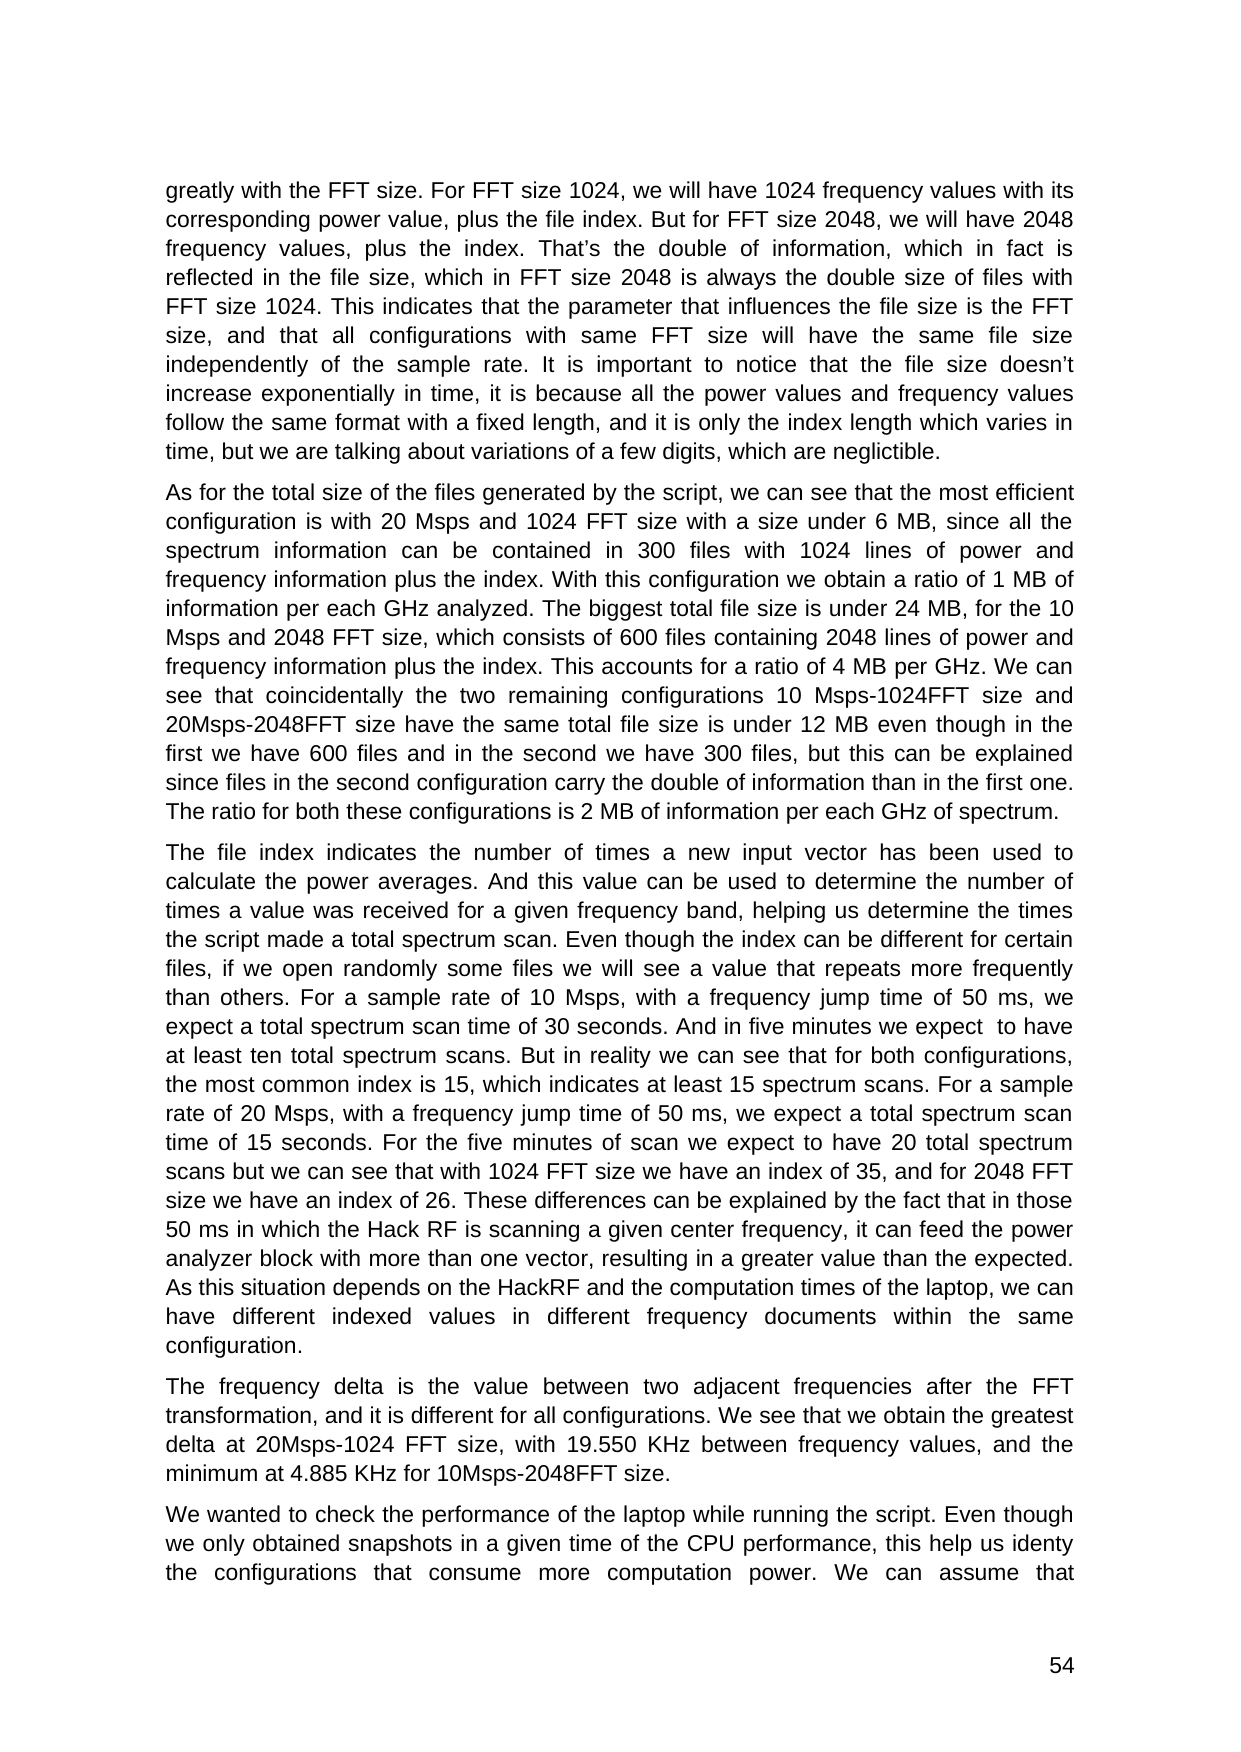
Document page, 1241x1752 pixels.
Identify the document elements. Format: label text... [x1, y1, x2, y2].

text greatly with the FFT size. For FFT size 1024, we will have 1024 frequency values with its corresponding power value, plus the file index. But for FFT size 2048, we will have 2048 frequency values, plus the index. That’s the double of information, which in fact is reflected in the file size, which in FFT size 2048 is always the double size of files with FFT size 1024. This indicates that the parameter that influences the file size is the FFT size, and that all configurations with same FFT size will have the same file size independently of the sample rate. It is important to notice that the file size doesn’t increase exponentially in time, it is because all the power values and frequency values follow the same format with a fixed length, and it is only the index length which varies in time, but we are talking about variations of a few digits, which are neglictible. [165, 177, 1075, 464]
text We wanted to check the performance of the laptop while running the script. Even though we only obtained snapshots in a given time of the CPU performance, this help us identy the configurations that consume more computation power. We can assume that [165, 1501, 1075, 1586]
text The file index indicates the number of times a new input vector has been used to calculate the power averages. And this value can be used to determine the number of times a value was received for a given frequency band, helping us determine the times the script made a total spectrum scan. Even though the index can be different for certain files, if we open randomly some files we will see a value that repeats more frequently than others. For a sample rate of 10 Msps, with a frequency jump time of 50 ms, we expect a total spectrum scan time of 30 seconds. And in five minutes we expect to have at least ten total spectrum scans. But in reality we can see that for both configurations, the most common index is 15, which indicates at least 15 spectrum scans. For a sample rate of 20 Msps, with a frequency jump time of 50 ms, we expect a total spectrum scan time of 15 seconds. For the five minutes of scan we expect to have 20 total spectrum scans but we can see that with 1024 FFT size we have an index of 35, and for 2048 FFT size we have an index of 26. These differences can be explained by the fact that in those 50 ms in which the Hack RF is scanning a given center frequency, it can feed the power analyzer block with more than one vector, resulting in a greater value than the expected. As this situation depends on the HackRF and the computation times of the laptop, we can have different indexed values in different frequency documents within the same configuration. [165, 839, 1075, 1358]
text As for the total size of the files generated by the script, we can see that the most efficient configuration is with 20 Msps and 1024 FFT size with a size under 6 MB, since all the spectrum information can be contained in 300 files with 1024 lines of power and frequency information plus the index. With this configuration we obtain a ratio of 1 MB of information per each GHz analyzed. The biggest total file size is under 24 MB, for the 10 Msps and 2048 FFT size, which consists of 600 files containing 2048 lines of power and frequency information plus the index. This accounts for a ratio of 4 MB per GHz. We can see that coincidentally the two remaining configurations 10 Msps-1024FFT size and 20Msps-2048FFT size have the same total file size is under 12 MB even though in the first we have 600 files and in the second we have 300 files, but this can be explained since files in the second configuration carry the double of information than in the first one. The ratio for both these configurations is 2 MB of information per each GHz of spectrum. [165, 479, 1075, 824]
text The frequency delta is the value between two adjacent frequencies after the FFT transformation, and it is different for all configurations. We see that we obtain the greatest delta at 20Msps-1024 FFT size, with 19.550 KHz between frequency values, and the minimum at 4.885 KHz for 10Msps-2048FFT size. [165, 1373, 1075, 1486]
